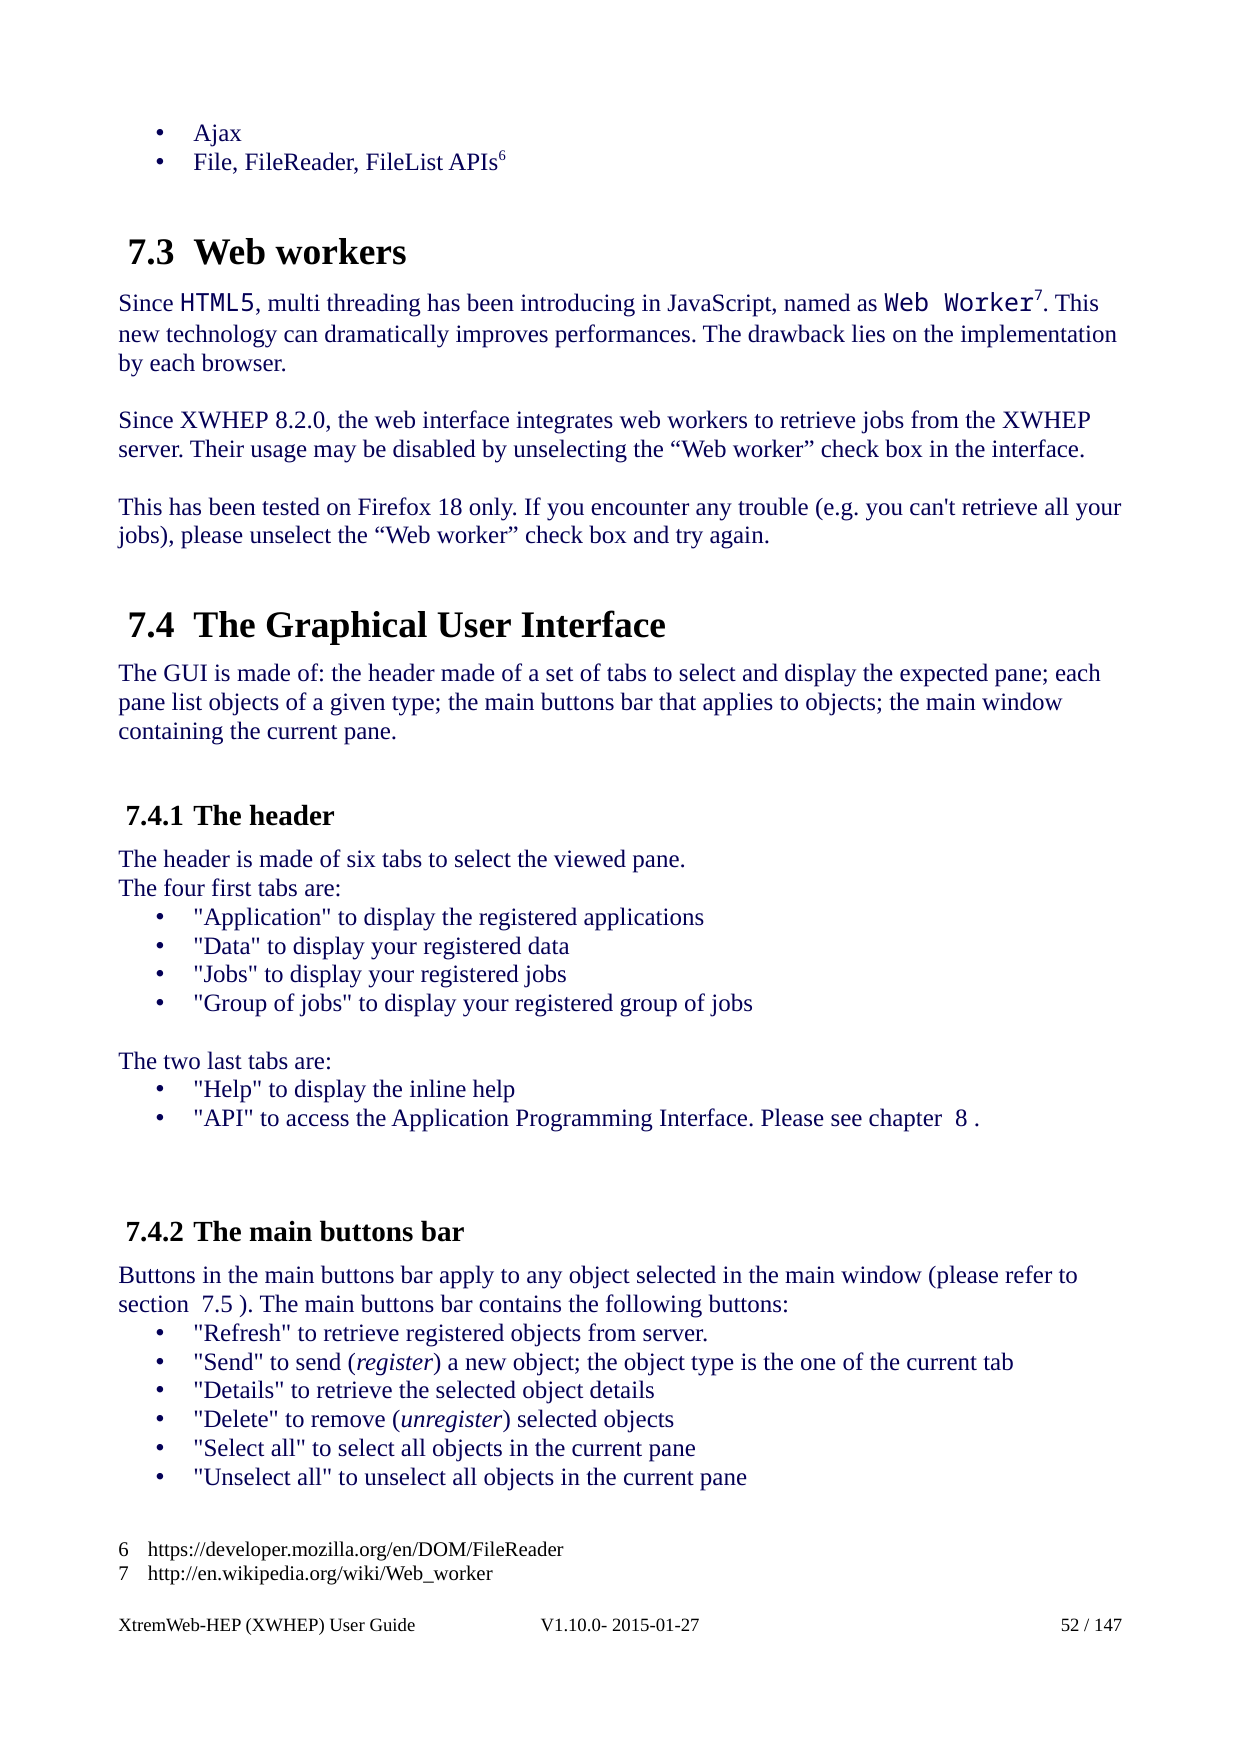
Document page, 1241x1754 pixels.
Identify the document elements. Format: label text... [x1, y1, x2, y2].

list "Application" to display the registered applications [156, 902, 1122, 931]
list "Jobs" to display your registered jobs [156, 959, 1122, 988]
list "Data" to display your registered data [156, 931, 1122, 959]
list "Group of jobs" to display your registered group of jobs [156, 988, 1122, 1017]
list "Delete" to remove (unregister) selected objects [156, 1404, 1122, 1433]
list "Unselect all" to unselect all objects in the current pane [156, 1462, 1122, 1491]
list https://developer.mozilla.org/en/DOM/FileReader [118, 1537, 1122, 1561]
list "Send" to send (register) a new object; the object type is the one of the current tab [156, 1347, 1122, 1376]
text The GUI is made of: the header made of a set of tabs to select and display the expected pane; each pane list objects of a given type; the main buttons bar that applies to objects; the main window containing the current pane. [118, 658, 1122, 745]
text The two last tabs are: [118, 1046, 1122, 1074]
subtitle The main buttons bar [118, 1214, 1122, 1248]
subtitle The Graphical User Interface [118, 603, 1122, 646]
list "Refresh" to retrieve registered objects from server. [156, 1318, 1122, 1347]
list File, FileReader, FileList APIs [156, 147, 1122, 176]
text http://en.wikipedia.org/wiki/Web_worker [118, 1561, 1122, 1585]
list Ajax [156, 118, 1122, 147]
list "Help" to display the inline help [156, 1074, 1122, 1103]
text Since HTML5, multi threading has been introducing in JavaScript, named as Web Worker. This new technology can dramatically improves performances. The drawback lies on the implementation by each browser. [118, 285, 1122, 377]
subtitle The header [118, 798, 1122, 832]
text The four first tabs are: [118, 873, 1122, 902]
text Buttons in the main buttons bar apply to any object selected in the main window (please refer to section 7.5). The main buttons bar contains the following buttons: [118, 1261, 1122, 1318]
subtitle Web workers [118, 229, 1122, 272]
text This has been tested on Firefox 18 only. If you encounter any trouble (e.g. you can't retrieve all your jobs), please unselect the “Web worker” check box and try again. [118, 492, 1122, 549]
list "Select all" to select all objects in the current pane [156, 1433, 1122, 1462]
list "Details" to retrieve the selected object details [156, 1376, 1122, 1404]
text Since XWHEP 8.2.0, the web interface integrates web workers to retrieve jobs from the XWHEP server. Their usage may be disabled by unselecting the “Web worker” check box in the interface. [118, 405, 1122, 463]
list "API" to access the Application Programming Interface. Please see chapter 8. [156, 1103, 1122, 1132]
text The header is made of six tabs to select the viewed pane. [118, 844, 1122, 873]
